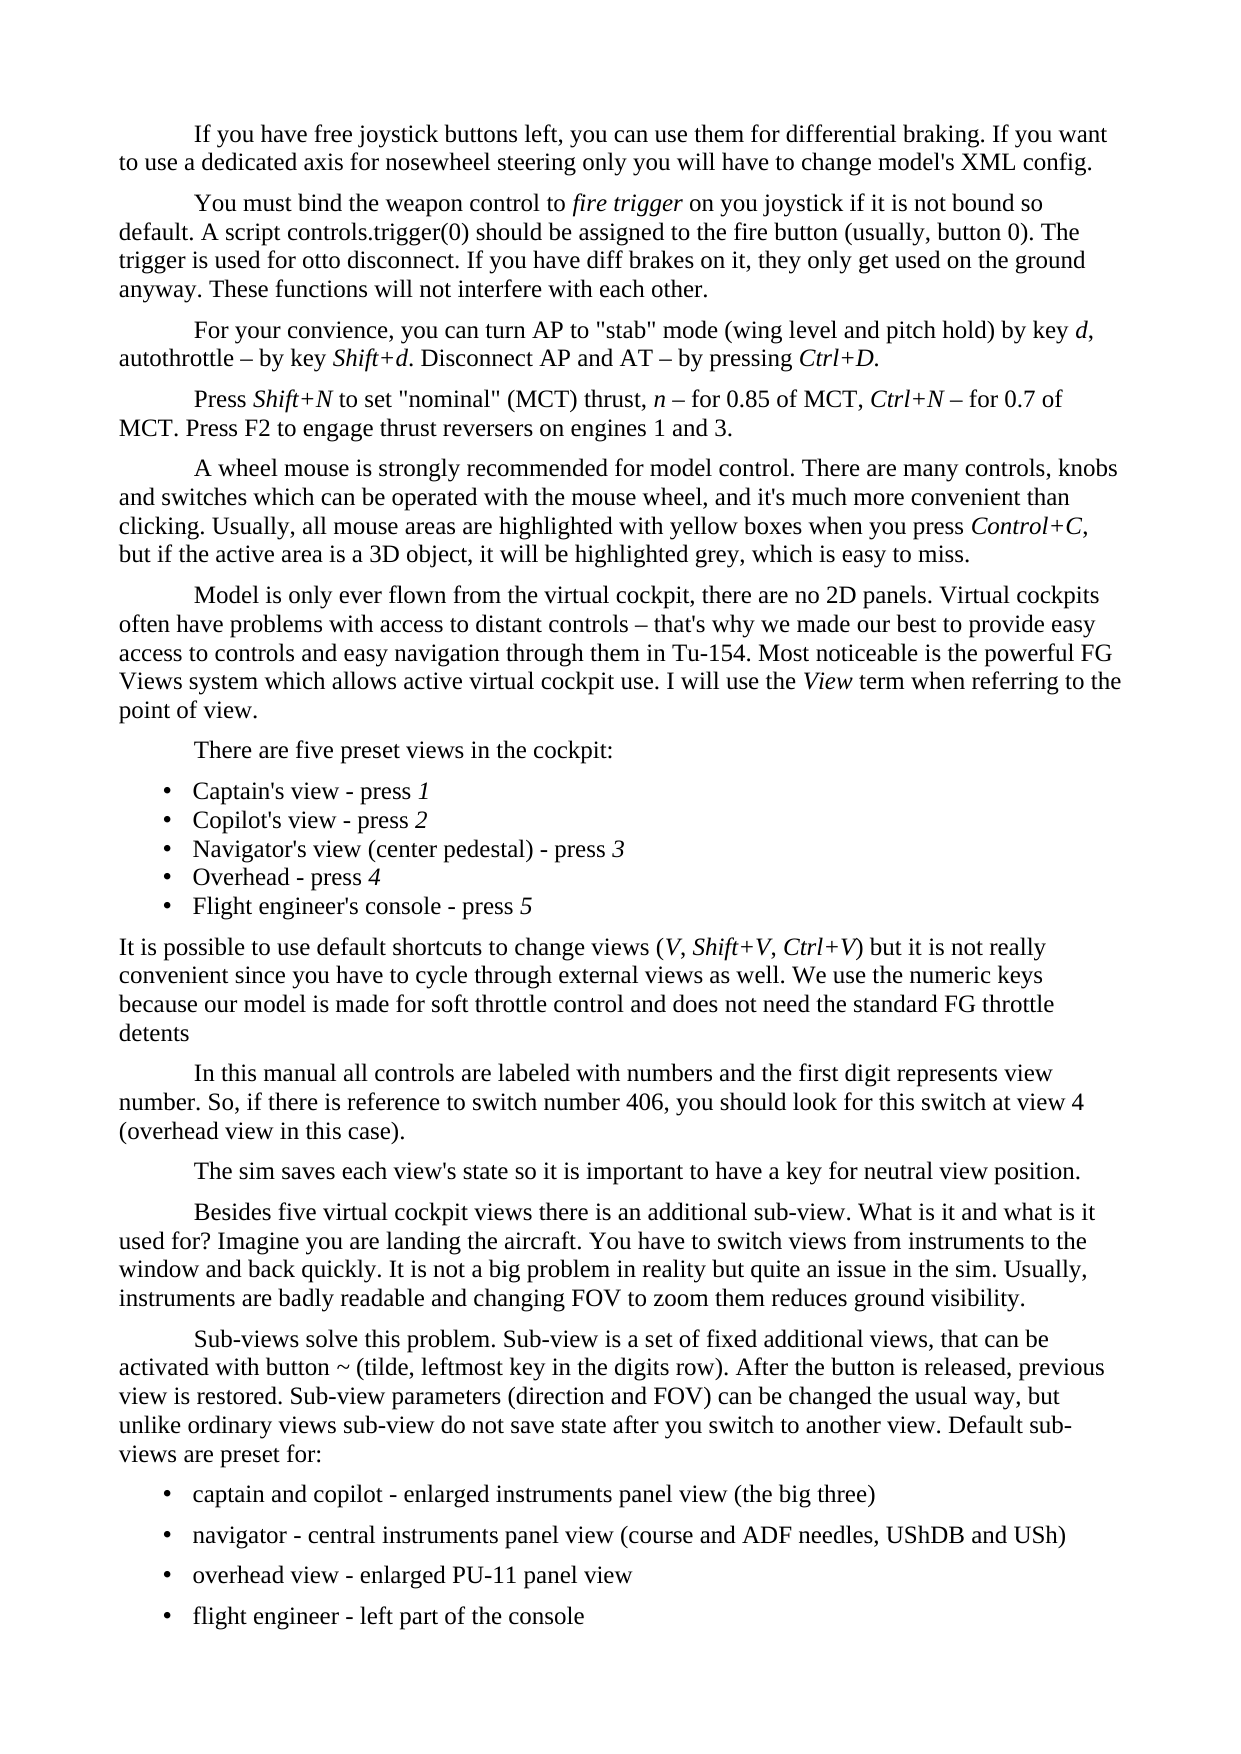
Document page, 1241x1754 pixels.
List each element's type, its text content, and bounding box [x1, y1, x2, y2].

list navigator - central instruments panel view (course and ADF needles, UShDB and USh) [163, 1520, 1122, 1548]
text If you have free joystick buttons left, you can use them for differential braking. If you want to use a dedicated axis for nosewheel steering only you will have to change model's XML config. [119, 119, 1122, 176]
text For your convience, you can turn AP to "stab" mode (wing level and pitch hold) by key d, autothrottle – by key Shift+d. Disconnect AP and AT – by pressing Ctrl+D. [119, 315, 1122, 372]
text In this manual all controls are labeled with numbers and the first digit represents view number. So, if there is reference to switch number 406, you should look for this switch at view 4 (overhead view in this case). [119, 1058, 1122, 1145]
text The sim saves each view's state so it is important to have a key for neutral view position. [119, 1156, 1122, 1185]
text Model is only ever flown from the virtual cockpit, there are no 2D panels. Virtual cockpits often have problems with access to distant controls – that's why we made our best to provide easy access to controls and easy navigation through them in Tu-154. Most noticeable is the powerful FG Views system which allows active virtual cockpit use. I will use the View term when referring to the point of view. [119, 580, 1122, 724]
list overhead view - enlarged PU-11 panel view [163, 1560, 1122, 1589]
text Sub-views solve this problem. Sub-view is a set of fixed additional views, that can be activated with button ~ (tilde, leftmost key in the digits row). After the button is released, previous view is restored. Sub-view parameters (direction and FOV) can be changed the usual way, but unlike ordinary views sub-view do not save state after you switch to another view. Default sub-views are preset for: [119, 1324, 1122, 1467]
list Overhead - press 4 [163, 862, 1122, 891]
text You must bind the weapon control to fire trigger on you joystick if it is not bound so default. A script controls.trigger(0) should be assigned to the fire button (usually, button 0). The trigger is used for otto disconnect. If you have diff brakes on it, they only get used on the ground anyway. These functions will not interfere with each other. [119, 188, 1122, 303]
text A wheel mouse is strongly recommended for model control. There are many controls, knobs and switches which can be operated with the mouse wheel, and it's much more convenient than clicking. Usually, all mouse areas are highlighted with yellow boxes when you press Control+C, but if the active area is a 3D object, it will be highlighted grey, which is easy to miss. [119, 453, 1122, 568]
list Copilot's view - press 2 [163, 805, 1122, 834]
list Flight engineer's console - press 5 [163, 891, 1122, 920]
text It is possible to use default shortcuts to change views (V, Shift+V, Ctrl+V) but it is not really convenient since you have to cycle through external views as well. We use the numeric keys because our model is made for soft throttle control and does not need the standard FG throttle detents [119, 932, 1122, 1047]
list Captain's view - press 1 [163, 776, 1122, 805]
list captain and copilot - enlarged instruments panel view (the big three) [163, 1479, 1122, 1508]
list flight engineer - left part of the console [163, 1601, 1122, 1629]
text Press Shift+N to set "nominal" (MCT) thrust, n – for 0.85 of MCT, Ctrl+N – for 0.7 of MCT. Press F2 to engage thrust reversers on engines 1 and 3. [119, 384, 1122, 442]
text Besides five virtual cockpit views there is an additional sub-view. What is it and what is it used for? Imagine you are landing the aircraft. You have to switch views from instruments to the window and back quickly. It is not a big problem in reality but quite an issue in the sim. Usually, instruments are badly readable and changing FOV to zoom them reduces ground visibility. [119, 1197, 1122, 1312]
list Navigator's view (center pedestal) - press 3 [163, 834, 1122, 862]
text There are five preset views in the cockpit: [119, 736, 1122, 764]
